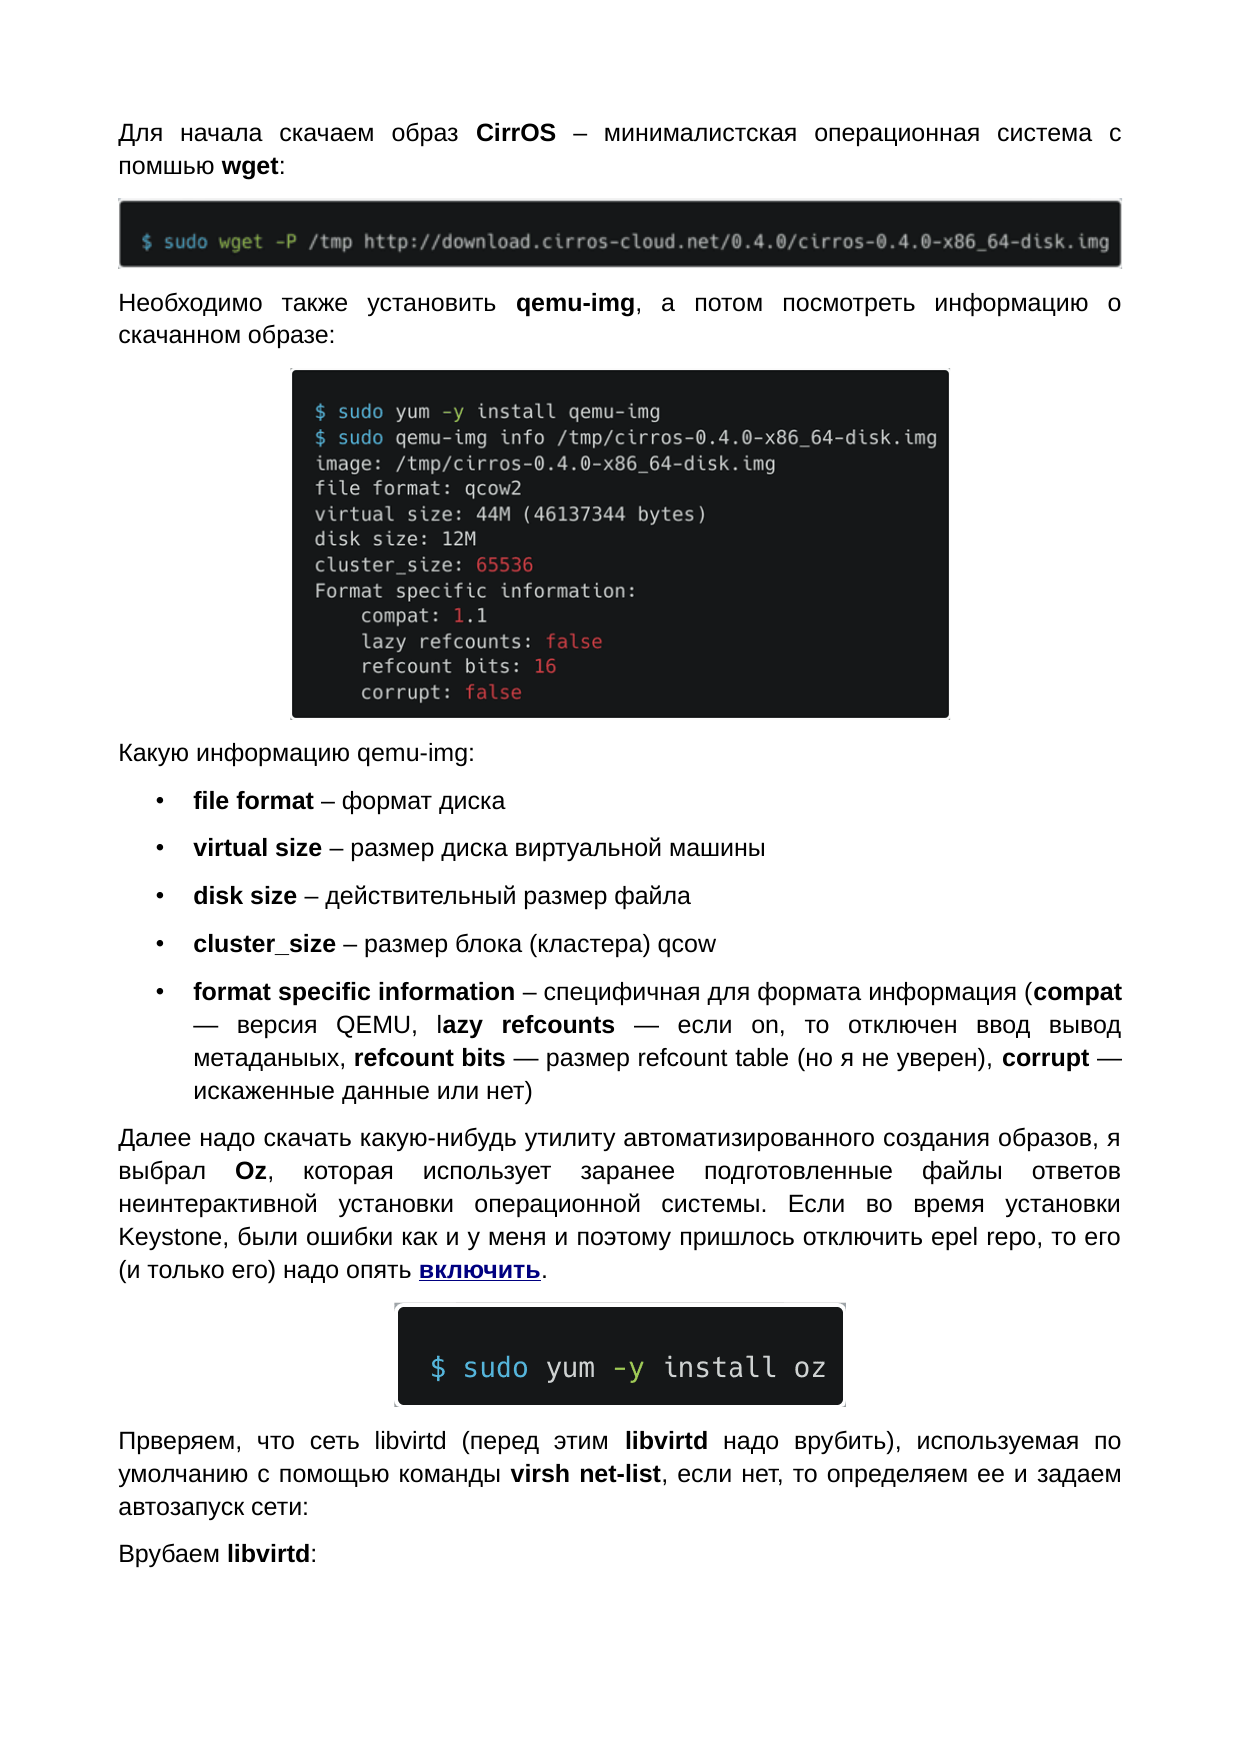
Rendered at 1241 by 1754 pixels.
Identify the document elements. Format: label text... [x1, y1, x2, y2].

picture [118, 198, 1123, 269]
text Необходимо также установить qemu-img, а потом посмотреть информацию о скачанном образе: [118, 287, 1122, 349]
list disk size – действительный размер файла [156, 881, 1122, 910]
text Прверяем, что сеть libvirtd (перед этим libvirtd надо врубить), используемая по умолчанию с помощью команды virsh net-list, если нет, то определяем ее и задаем автозапуск сети: [118, 1426, 1122, 1521]
text Для начала скачаем образ CirrOS – минималистская операционная система с помшью wget: [118, 118, 1122, 180]
picture [394, 1302, 846, 1407]
list virtual size – размер диска виртуальной машины [156, 833, 1122, 862]
text Какую информацию qemu-img: [118, 738, 1122, 767]
text Врубаем libvirtd: [118, 1539, 1122, 1568]
text Далее надо скачать какую-нибудь утилиту автоматизированного создания образов, я выбрал Oz, которая использует заранее подготовленные файлы ответов неинтерактивной установки операционной системы. Если во время установки Keystone, были ошибки как и у меня и поэтому пришлось отключить epel repo, то его (и только его) надо опять включить. [118, 1123, 1122, 1284]
picture [290, 368, 951, 720]
list file format – формат диска [156, 786, 1122, 814]
list format specific information – специфичная для формата информация (compat — версия QEMU, lazy refcounts — если on, то отключен ввод вывод метаданыых, refcount bits — размер refcount table (но я не уверен), corrupt — искаженные данные или нет) [156, 976, 1122, 1104]
list cluster_size – размер блока (кластера) qcow [156, 929, 1122, 958]
